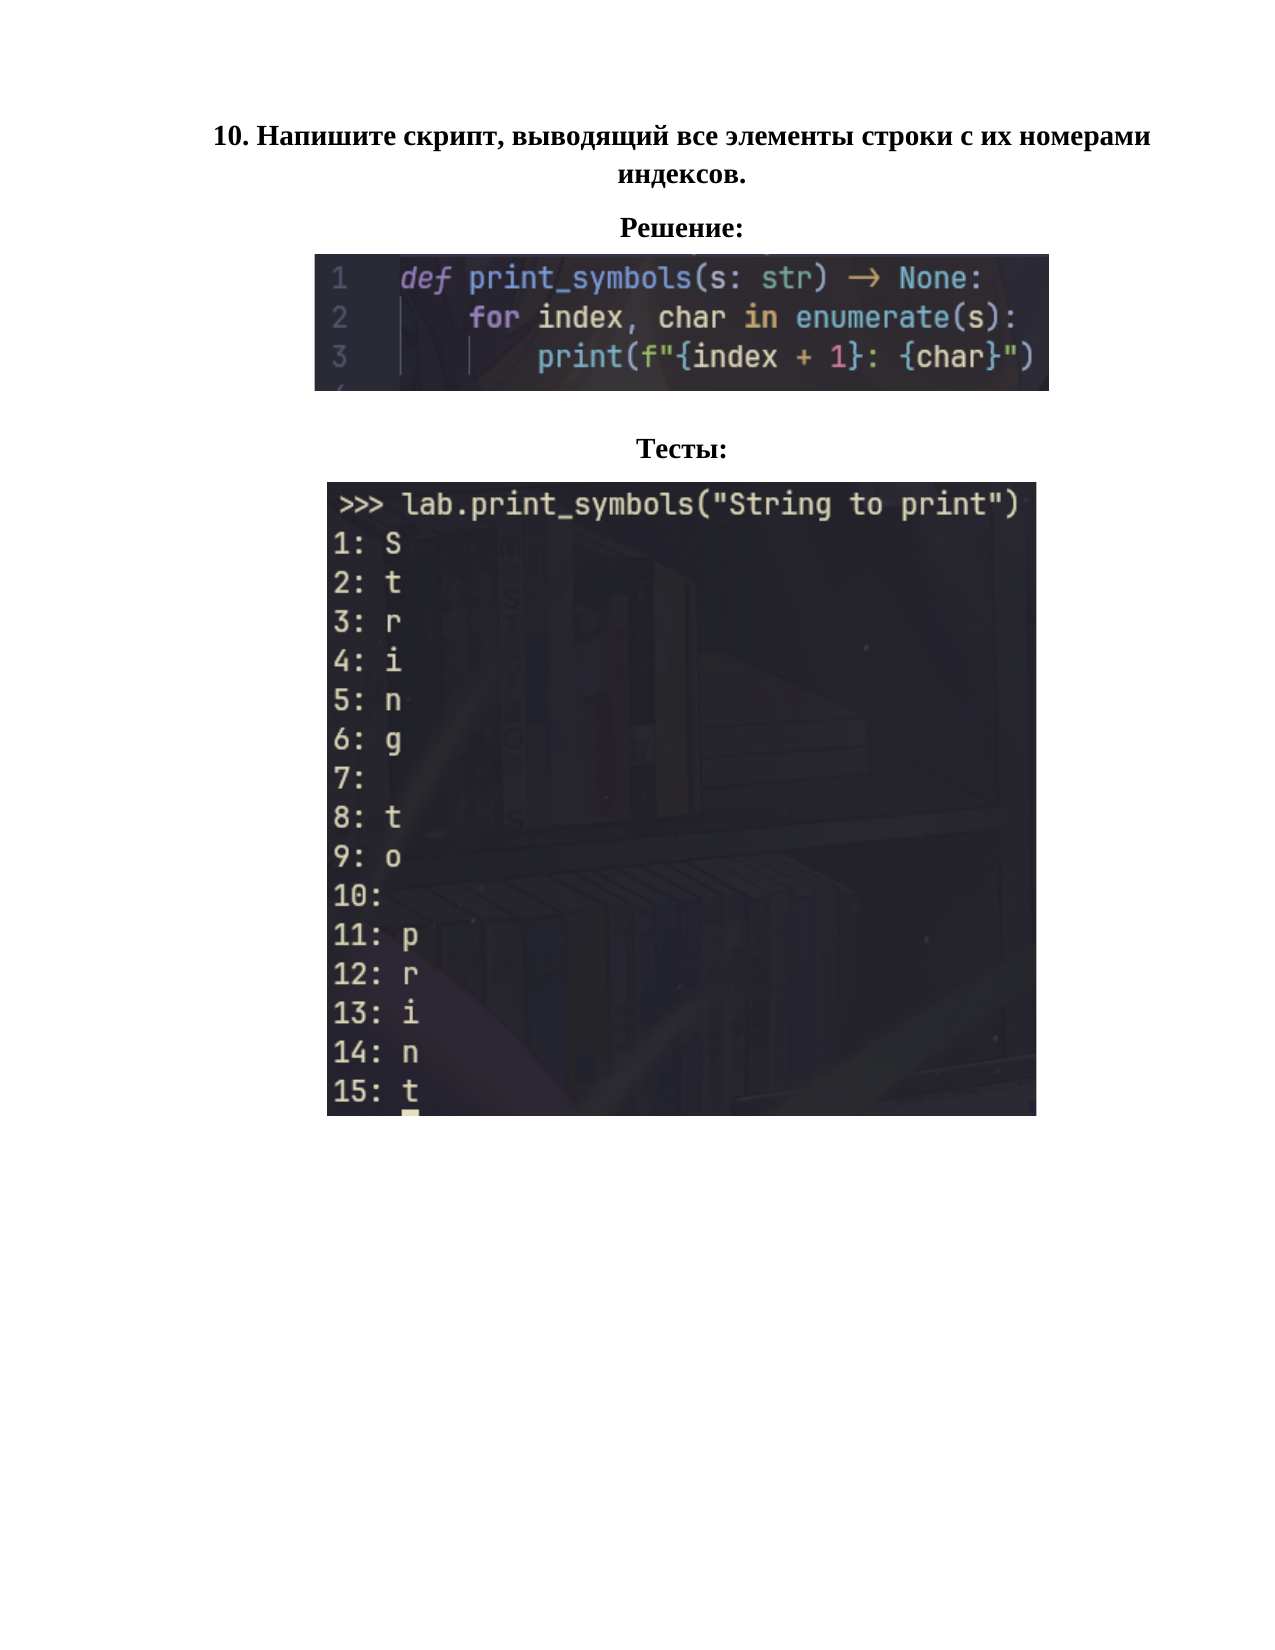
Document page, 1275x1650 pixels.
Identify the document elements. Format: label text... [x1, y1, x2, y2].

text 10. Напишите скрипт, выводящий все элементы строки с их номерами индексов. [177, 118, 1186, 190]
text Тесты: [177, 431, 1186, 464]
picture [327, 482, 1037, 1116]
picture [314, 254, 1049, 391]
text Решение: [177, 210, 1186, 243]
